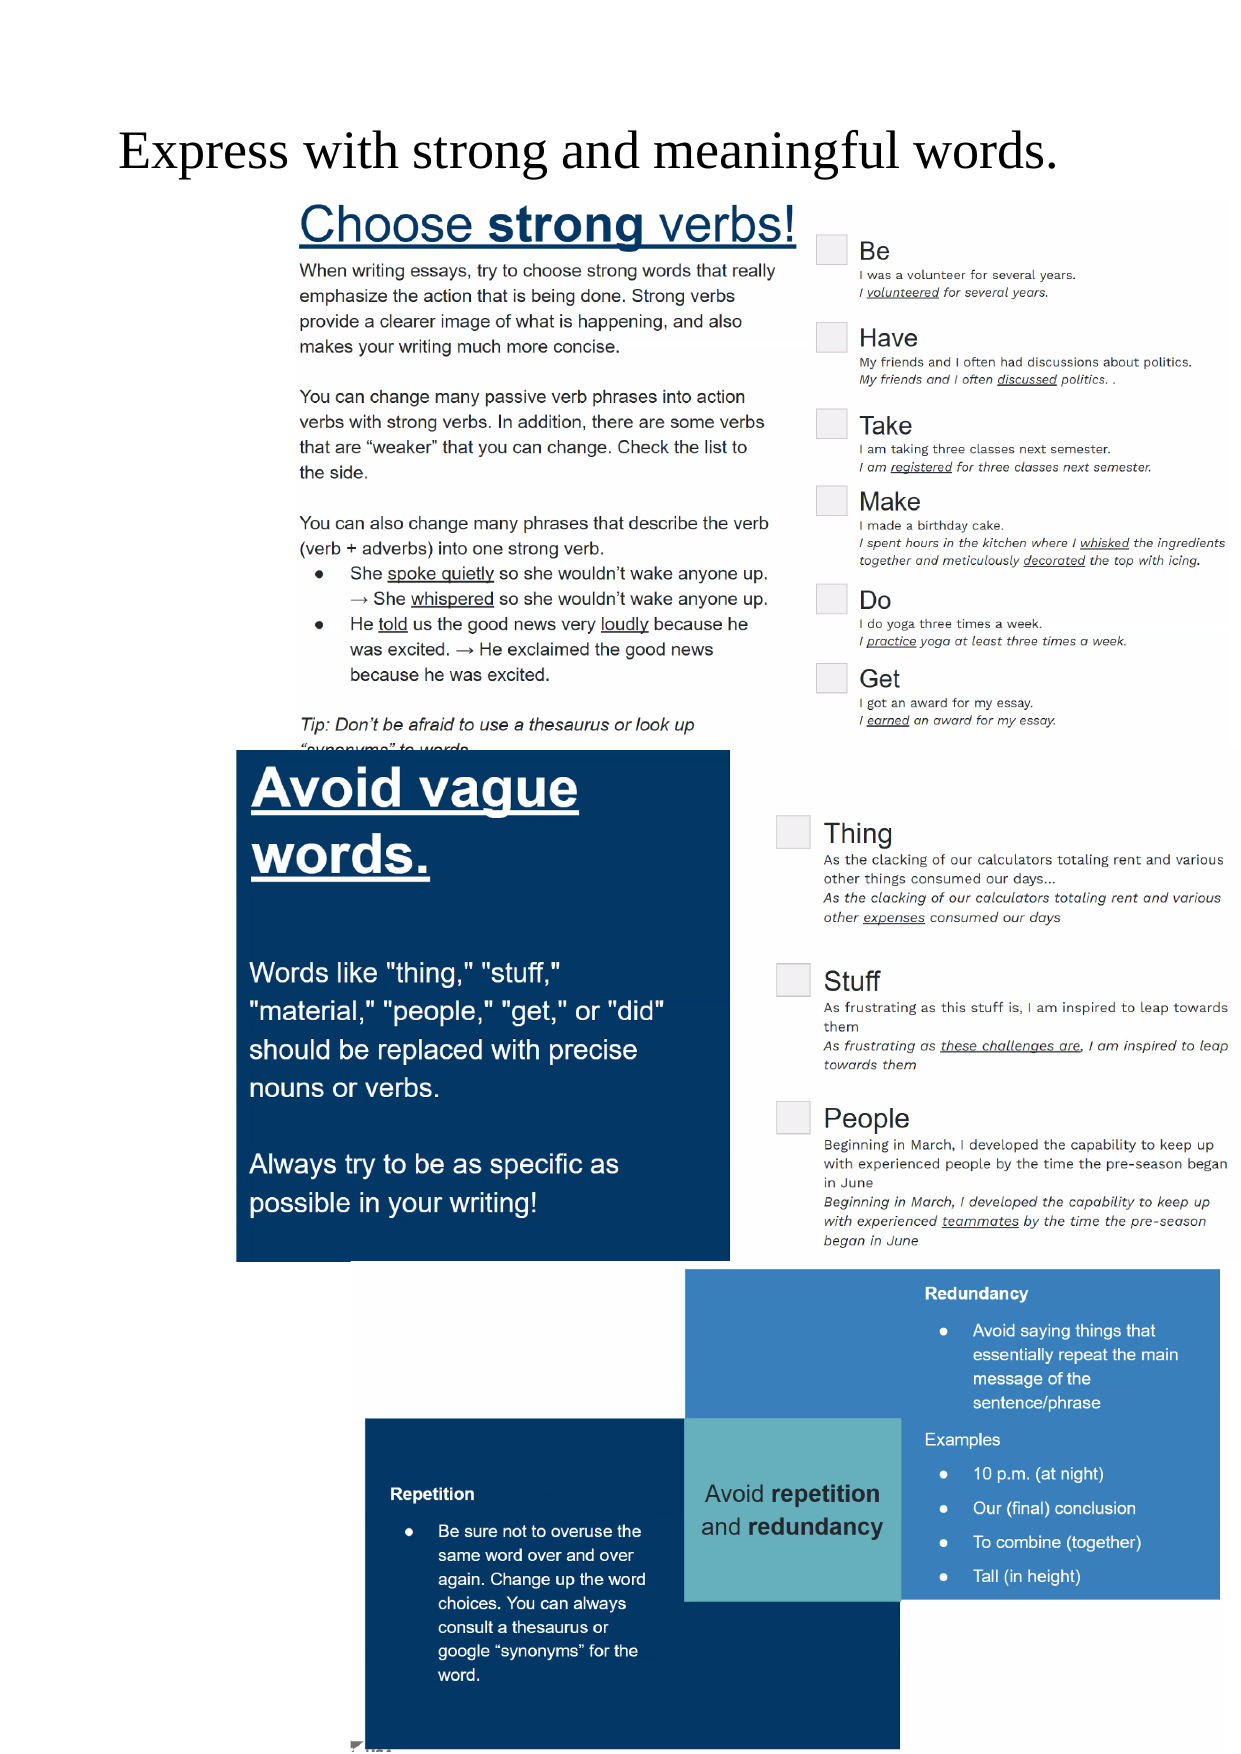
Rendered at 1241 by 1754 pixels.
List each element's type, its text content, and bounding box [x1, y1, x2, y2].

picture [236, 199, 1241, 1752]
text Express with strong and meaningful words. [118, 118, 1122, 180]
